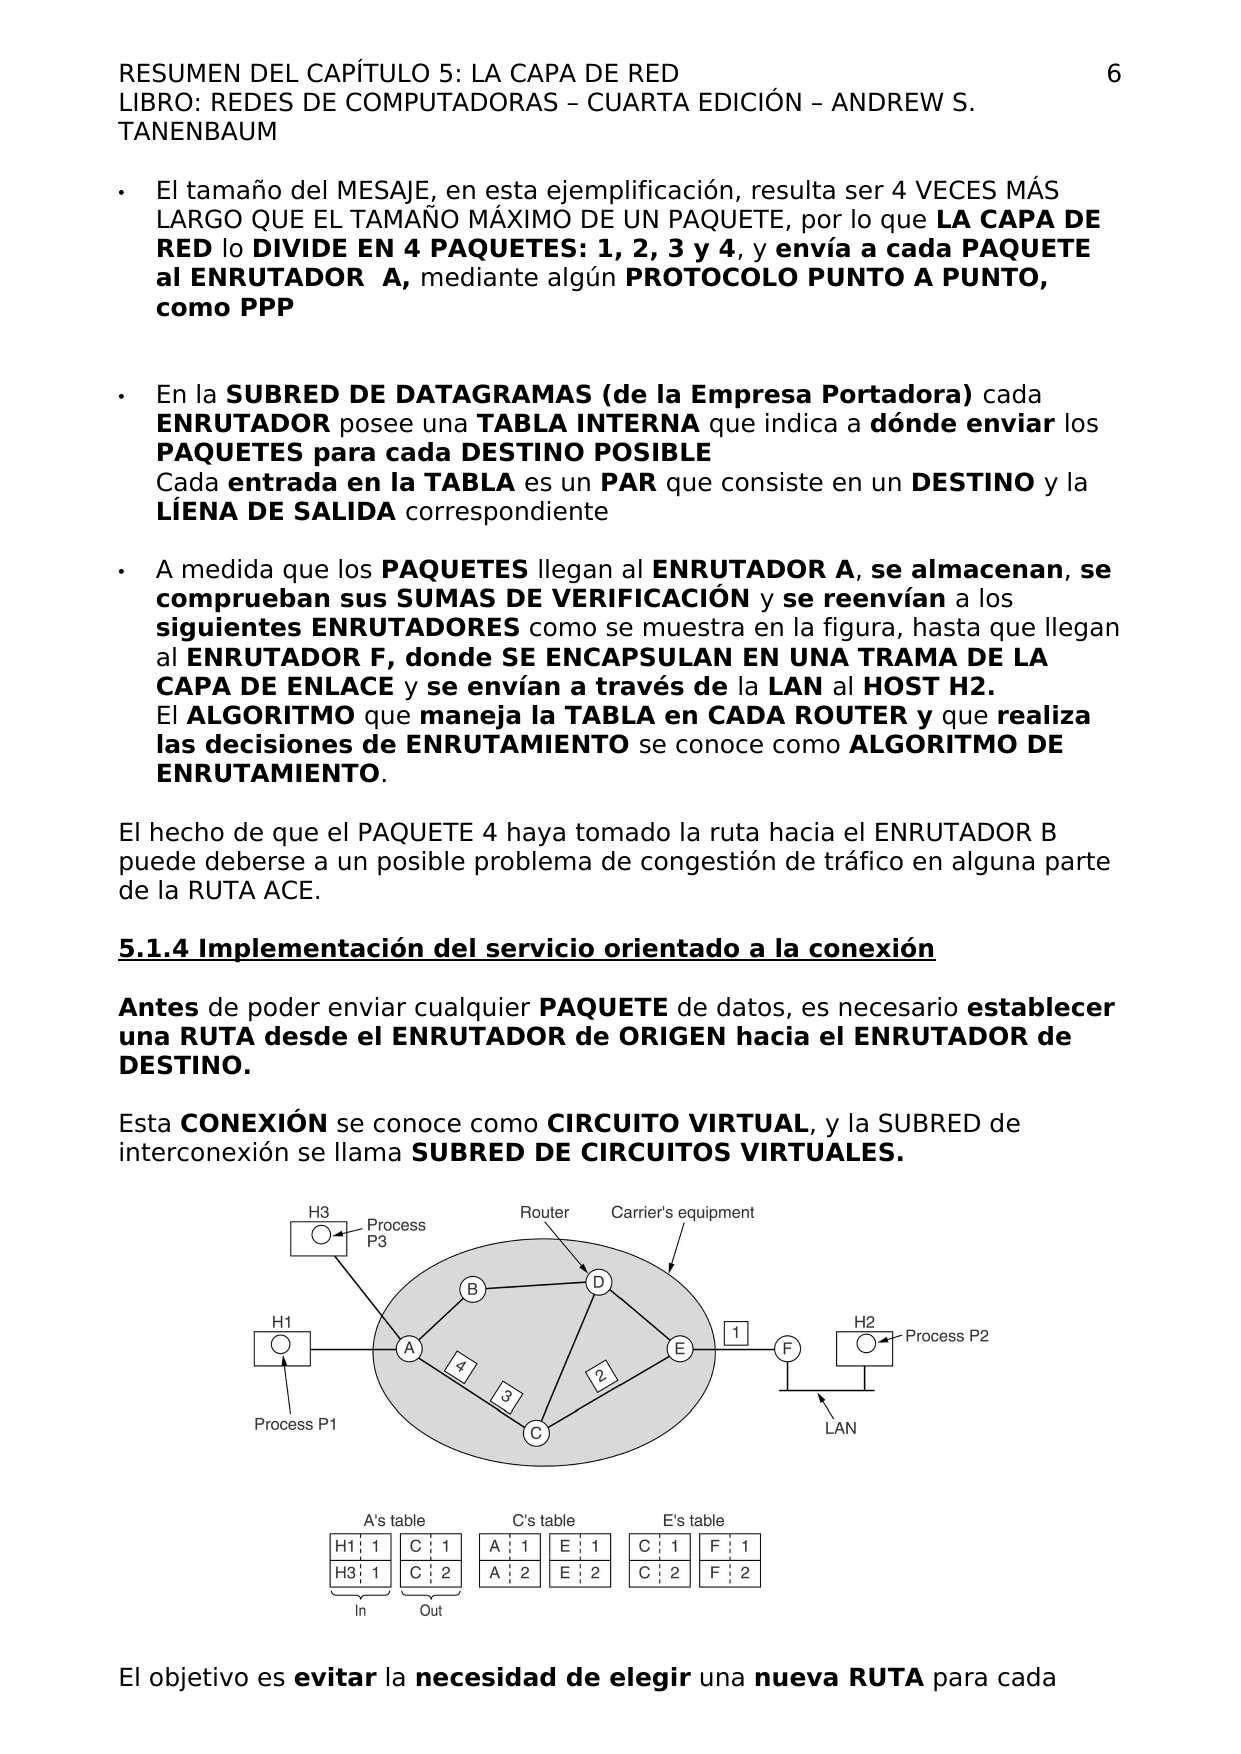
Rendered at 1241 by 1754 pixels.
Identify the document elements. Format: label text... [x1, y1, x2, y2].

picture [245, 1196, 995, 1625]
list Cada entrada en la TABLA es un PAR que consiste en un DESTINO y la LÍENA DE SALIDA correspondiente [118, 468, 1122, 526]
list El ALGORITMO que maneja la TABLA en CADA ROUTER y que realiza las decisiones de ENRUTAMIENTO se conoce como ALGORITMO DE ENRUTAMIENTO. [118, 701, 1122, 788]
text El hecho de que el PAQUETE 4 haya tomado la ruta hacia el ENRUTADOR B puede deberse a un posible problema de congestión de tráfico en alguna parte de la RUTA ACE. [118, 818, 1122, 905]
list A medida que los PAQUETES llegan al ENRUTADOR A, se almacenan, se comprueban sus SUMAS DE VERIFICACIÓN y se reenvían a los siguientes ENRUTADORES como se muestra en la figura, hasta que llegan al ENRUTADOR F, donde SE ENCAPSULAN EN UNA TRAMA DE LA CAPA DE ENLACE y se envían a través de la LAN al HOST H2. [118, 555, 1122, 701]
list El tamaño del MESAJE, en esta ejemplificación, resulta ser 4 VECES MÁS LARGO QUE EL TAMAÑO MÁXIMO DE UN PAQUETE, por lo que LA CAPA DE RED lo DIVIDE EN 4 PAQUETES: 1, 2, 3 y 4, y envía a cada PAQUETE al ENRUTADOR A, mediante algún PROTOCOLO PUNTO A PUNTO, como PPP [118, 176, 1122, 322]
text Esta CONEXIÓN se conoce como CIRCUITO VIRTUAL, y la SUBRED de interconexión se llama SUBRED DE CIRCUITOS VIRTUALES. [118, 1109, 1122, 1168]
text Antes de poder enviar cualquier PAQUETE de datos, es necesario establecer una RUTA desde el ENRUTADOR de ORIGEN hacia el ENRUTADOR de DESTINO. [118, 993, 1122, 1080]
list En la SUBRED DE DATAGRAMAS (de la Empresa Portadora) cada ENRUTADOR posee una TABLA INTERNA que indica a dónde enviar los PAQUETES para cada DESTINO POSIBLE [118, 380, 1122, 468]
text El objetivo es evitar la necesidad de elegir una nueva RUTA para cada [118, 1663, 1122, 1693]
text 5.1.4 Implementación del servicio orientado a la conexión [118, 934, 1122, 963]
